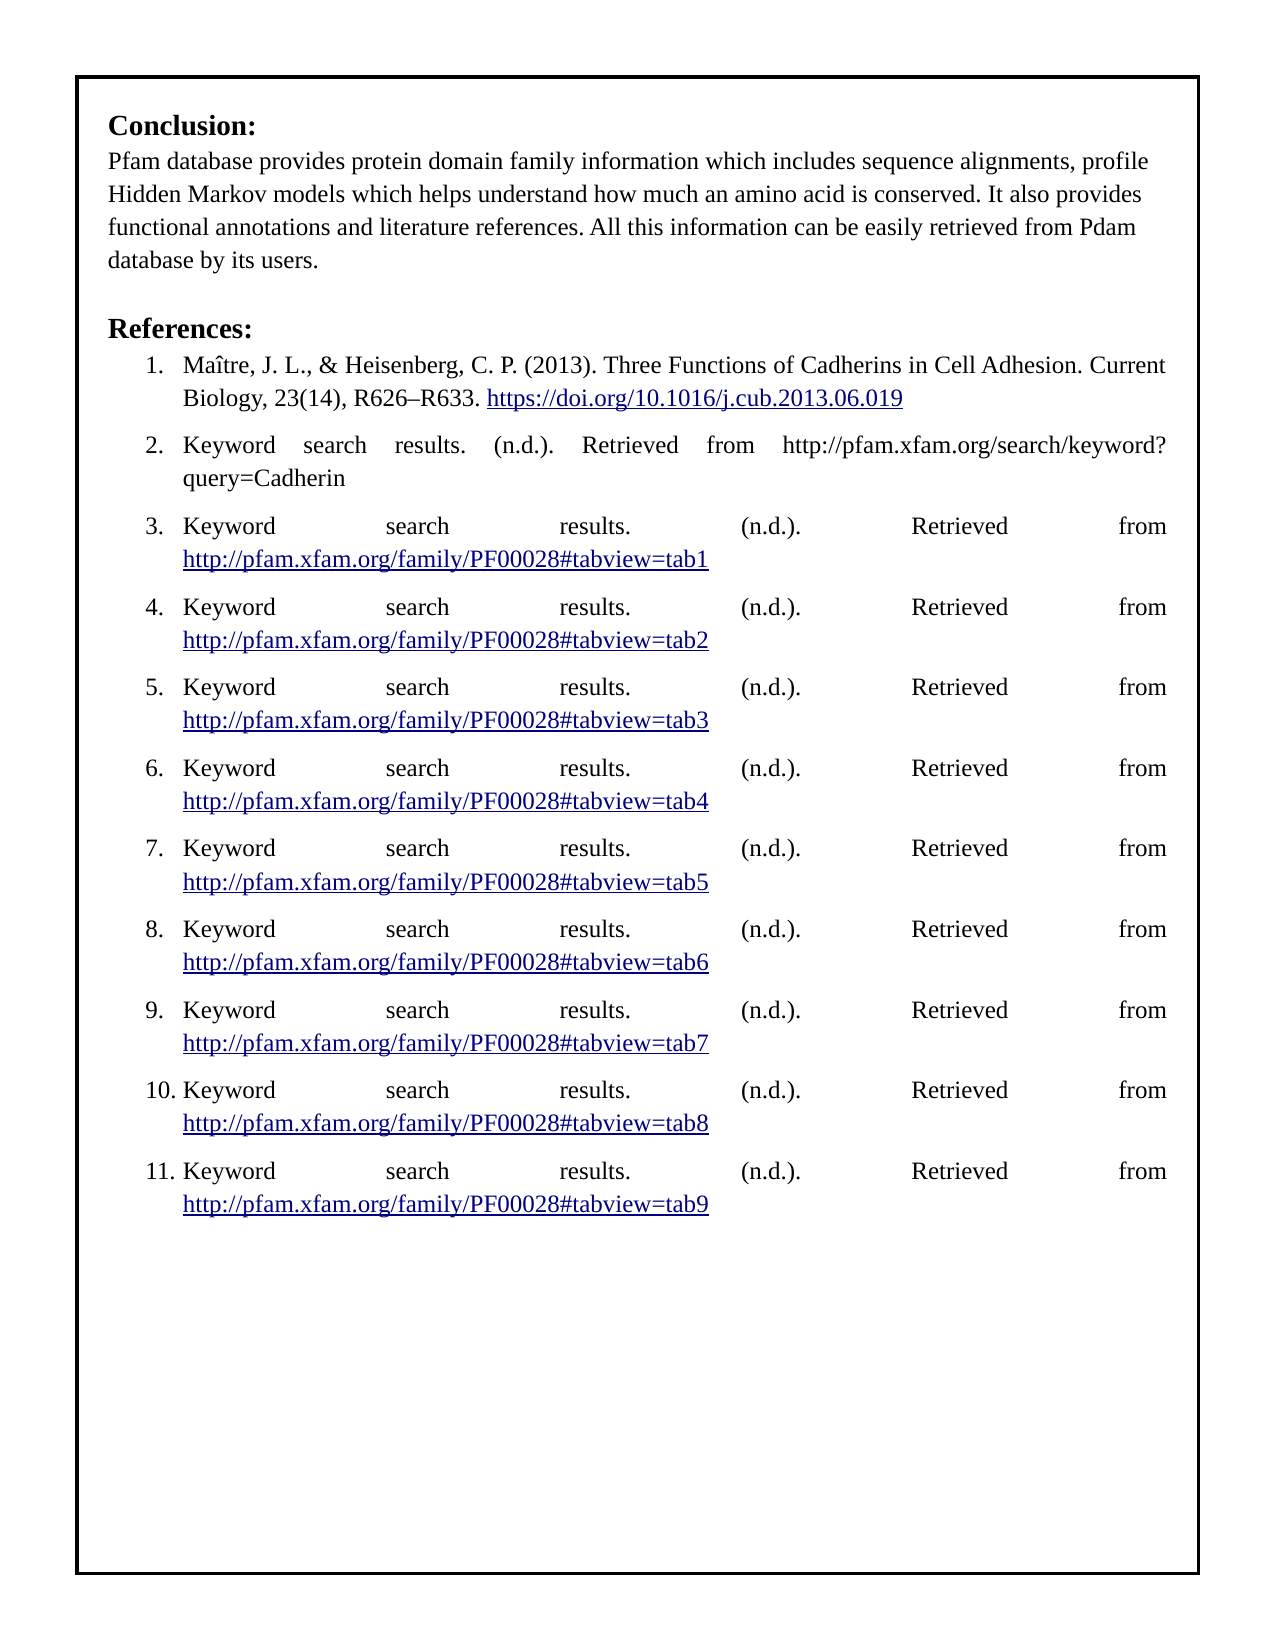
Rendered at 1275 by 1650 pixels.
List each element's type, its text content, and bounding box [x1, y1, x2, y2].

list Keyword search results. (n.d.). Retrieved from http://pfam.xfam.org/family/PF00028#tabview=tab8 [145, 1075, 1167, 1137]
list Maître, J. L., & Heisenberg, C. P. (2013). Three Functions of Cadherins in Cell Adhesion. Current Biology, 23(14), R626–R633. https://doi.org/10.1016/j.cub.2013.06.019 [145, 350, 1167, 412]
list Keyword search results. (n.d.). Retrieved from http://pfam.xfam.org/family/PF00028#tabview=tab4 [145, 753, 1167, 815]
text Hidden Markov models which helps understand how much an amino acid is conserved. It also provides [108, 179, 1167, 208]
list Keyword search results. (n.d.). Retrieved from http://pfam.xfam.org/family/PF00028#tabview=tab3 [145, 672, 1167, 734]
text functional annotations and literature references. All this information can be easily retrieved from Pdam [108, 212, 1167, 241]
list Keyword search results. (n.d.). Retrieved from http://pfam.xfam.org/family/PF00028#tabview=tab1 [145, 511, 1167, 573]
text Conclusion: [108, 108, 1167, 141]
text References: [108, 311, 1167, 345]
list Keyword search results. (n.d.). Retrieved from http://pfam.xfam.org/family/PF00028#tabview=tab6 [145, 914, 1167, 976]
list Keyword search results. (n.d.). Retrieved from http://pfam.xfam.org/family/PF00028#tabview=tab9 [145, 1156, 1167, 1218]
text Pfam database provides protein domain family information which includes sequence alignments, profile [108, 146, 1167, 175]
list Keyword search results. (n.d.). Retrieved from http://pfam.xfam.org/family/PF00028#tabview=tab5 [145, 833, 1167, 895]
list Keyword search results. (n.d.). Retrieved from http://pfam.xfam.org/search/keyword?query=Cadherin [145, 430, 1167, 492]
list Keyword search results. (n.d.). Retrieved from http://pfam.xfam.org/family/PF00028#tabview=tab2 [145, 592, 1167, 653]
text database by its users. [108, 245, 1167, 274]
list Keyword search results. (n.d.). Retrieved from http://pfam.xfam.org/family/PF00028#tabview=tab7 [145, 995, 1167, 1057]
